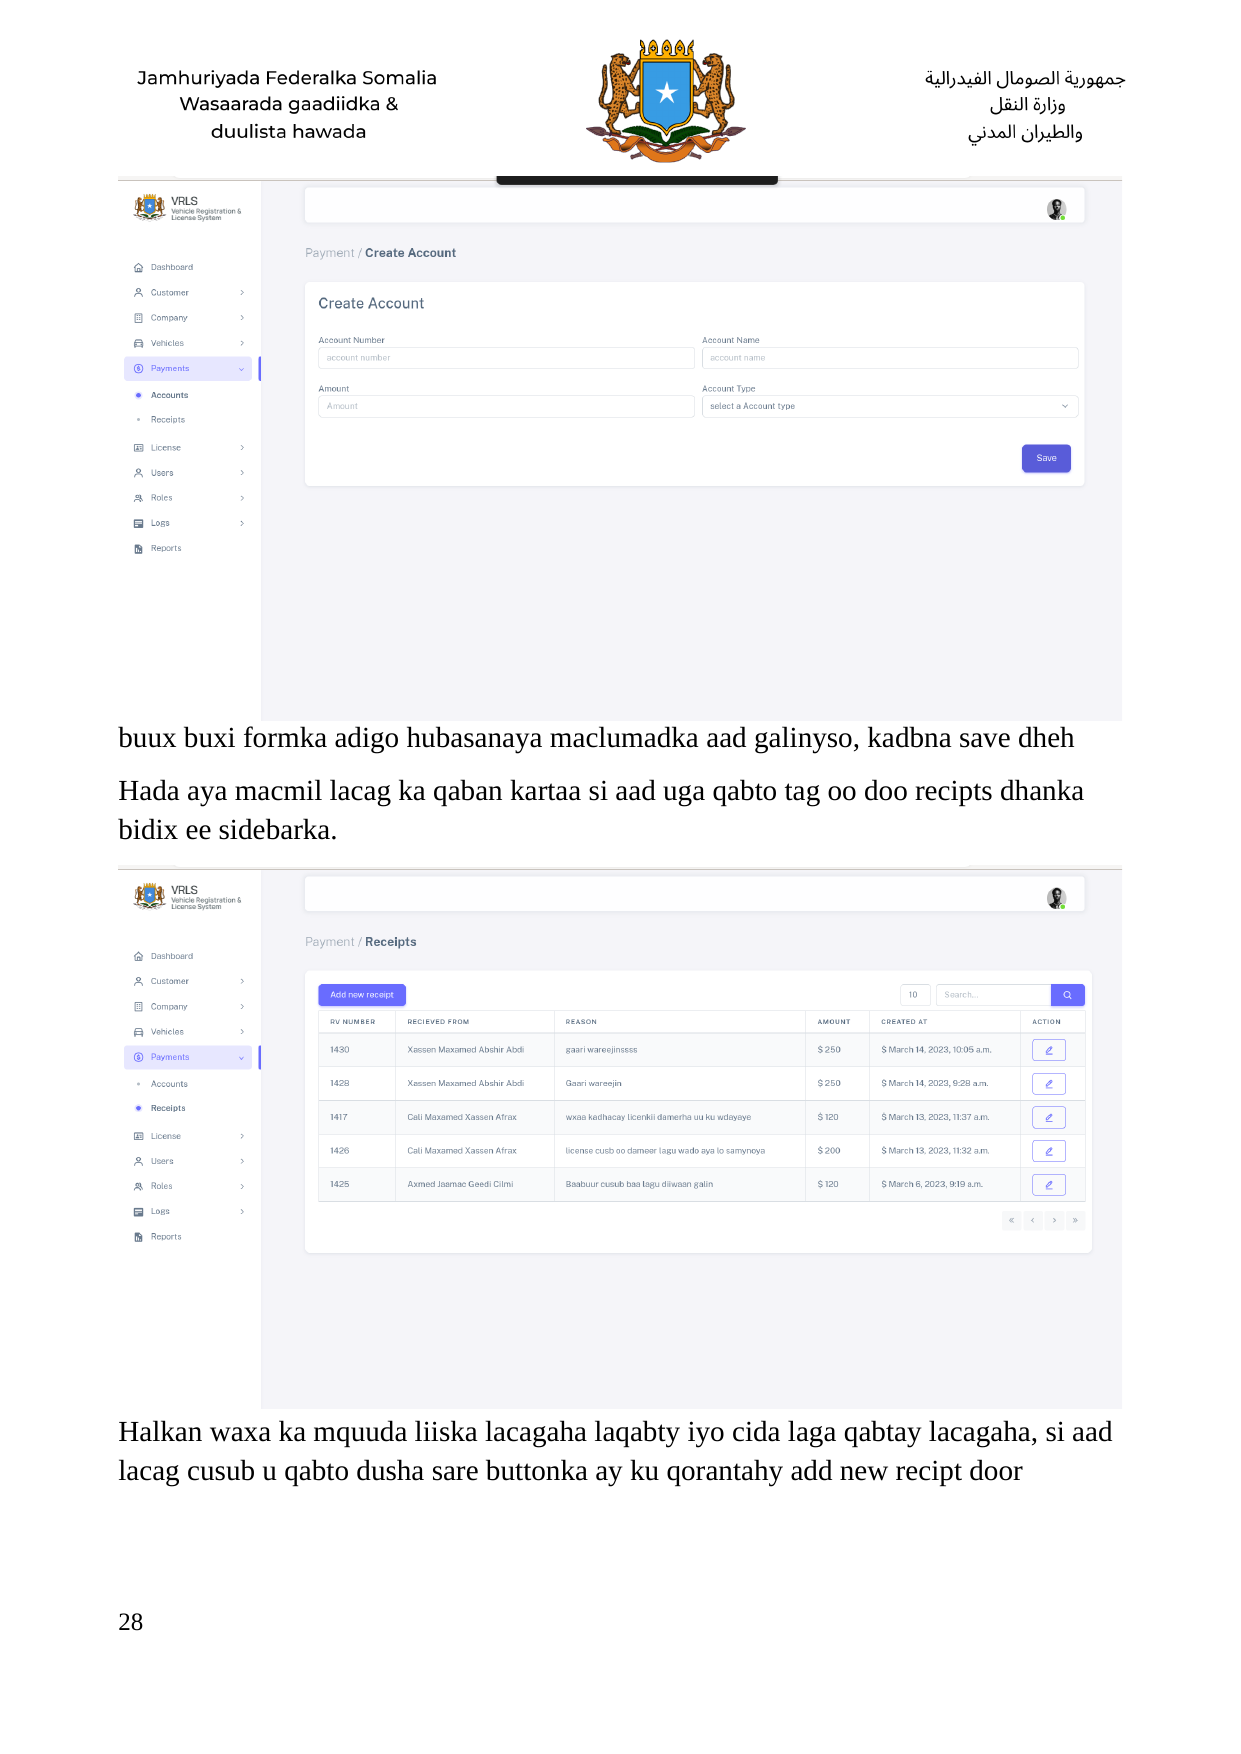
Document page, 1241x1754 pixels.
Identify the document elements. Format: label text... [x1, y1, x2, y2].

picture [118, 19, 1157, 721]
text Hada aya macmil lacag ka qaban kartaa si aad uga qabto tag oo doo recipts dhanka bidix ee sidebarka. [118, 773, 1122, 846]
text buux buxi formka adigo hubasanaya maclumadka aad galinyso, kadbna save dheh [118, 721, 1122, 754]
picture [118, 865, 1123, 1409]
text Halkan waxa ka mquuda liiska lacagaha laqabty iyo cida laga qabtay lacagaha, si aad lacag cusub u qabto dusha sare buttonka ay ku qorantahy add new recipt door [118, 1409, 1122, 1486]
